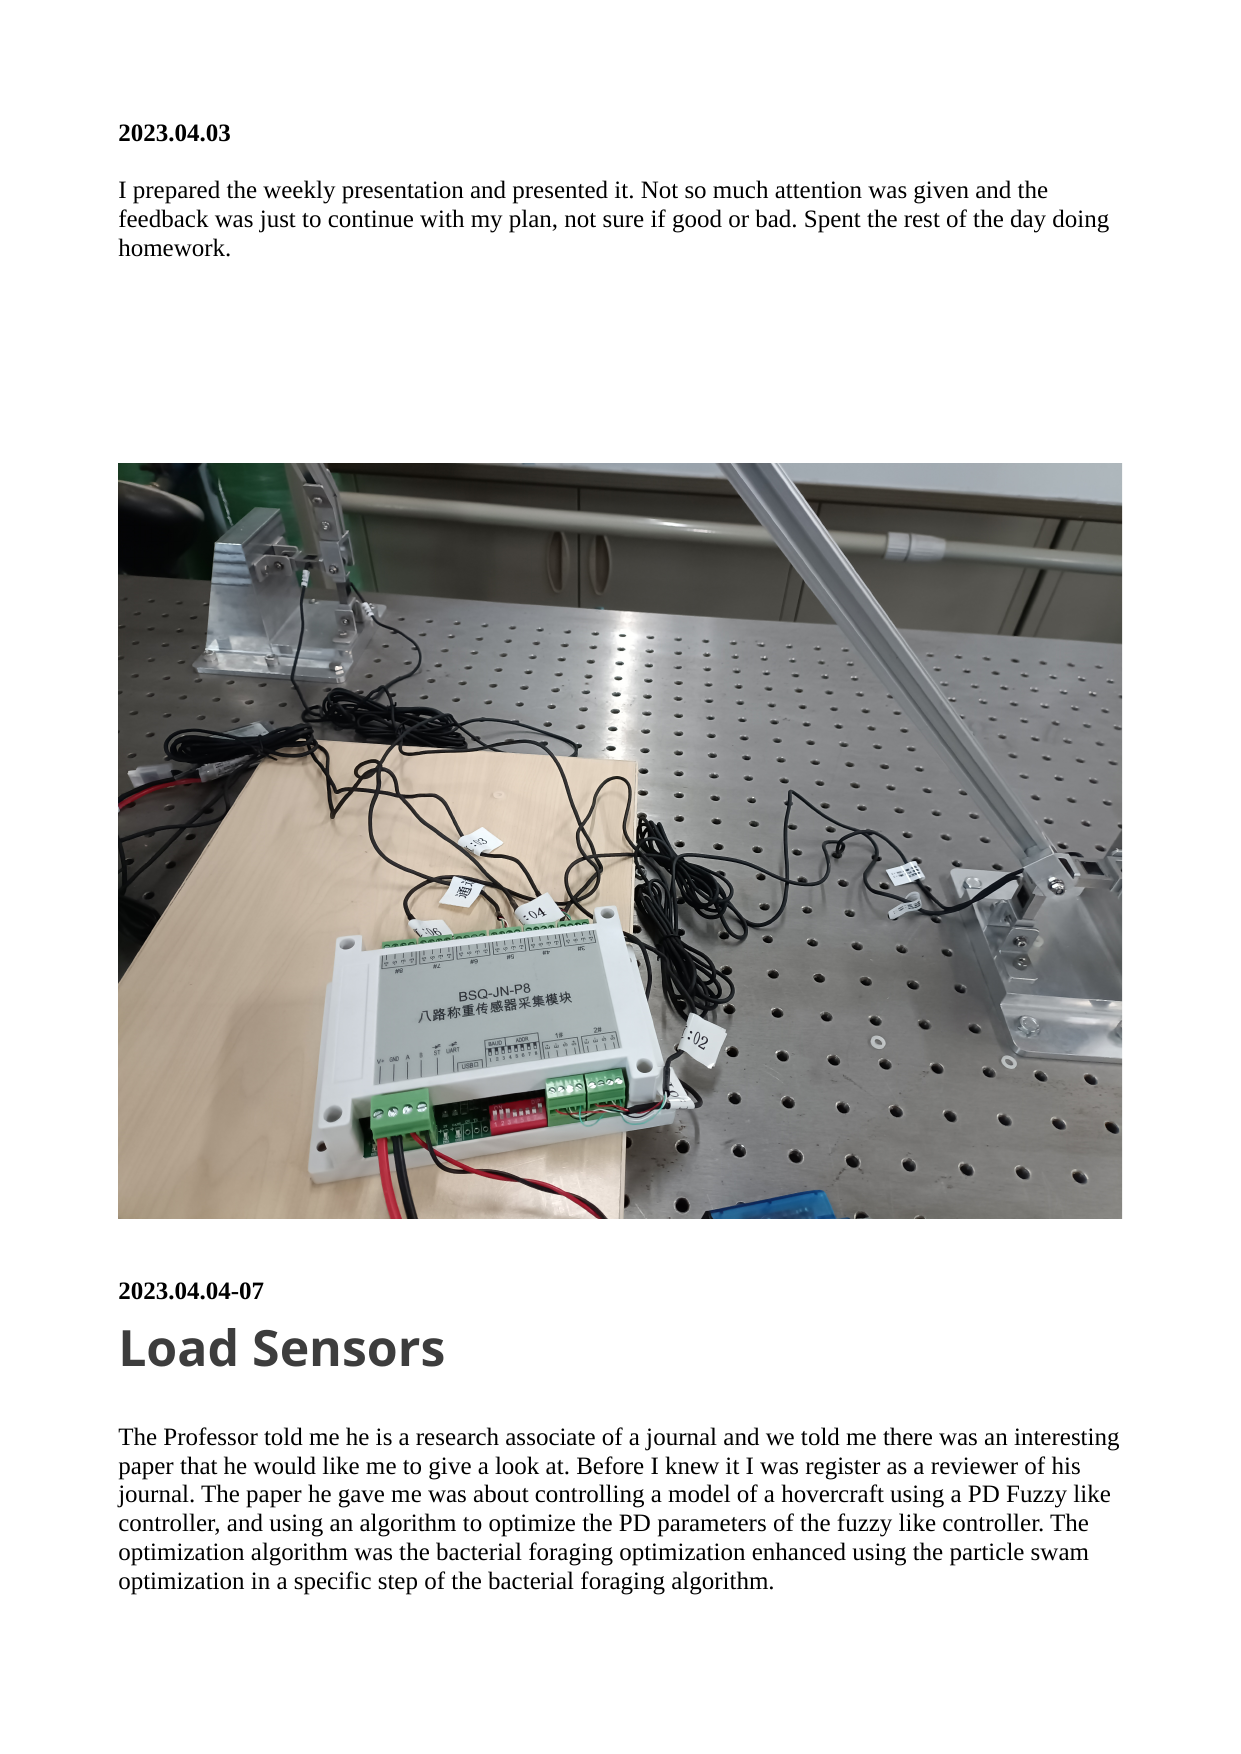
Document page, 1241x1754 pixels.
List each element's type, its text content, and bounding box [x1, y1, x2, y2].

text Load Sensors [118, 1313, 1122, 1381]
text 2023.04.03 [118, 118, 1122, 147]
picture [118, 463, 1123, 1219]
text 2023.04.04-07 [118, 1276, 1122, 1305]
text The Professor told me he is a research associate of a journal and we told me there was an interesting paper that he would like me to give a look at. Before I knew it I was register as a reviewer of his journal. The paper he gave me was about controlling a model of a hovercraft using a PD Fuzzy like controller, and using an algorithm to optimize the PD parameters of the fuzzy like controller. The optimization algorithm was the bacterial foraging optimization enhanced using the particle swam optimization in a specific step of the bacterial foraging algorithm. [118, 1422, 1122, 1594]
text I prepared the weekly presentation and presented it. Not so much attention was given and the feedback was just to continue with my plan, not sure if good or bad. Spent the rest of the day doing homework. [118, 176, 1122, 262]
